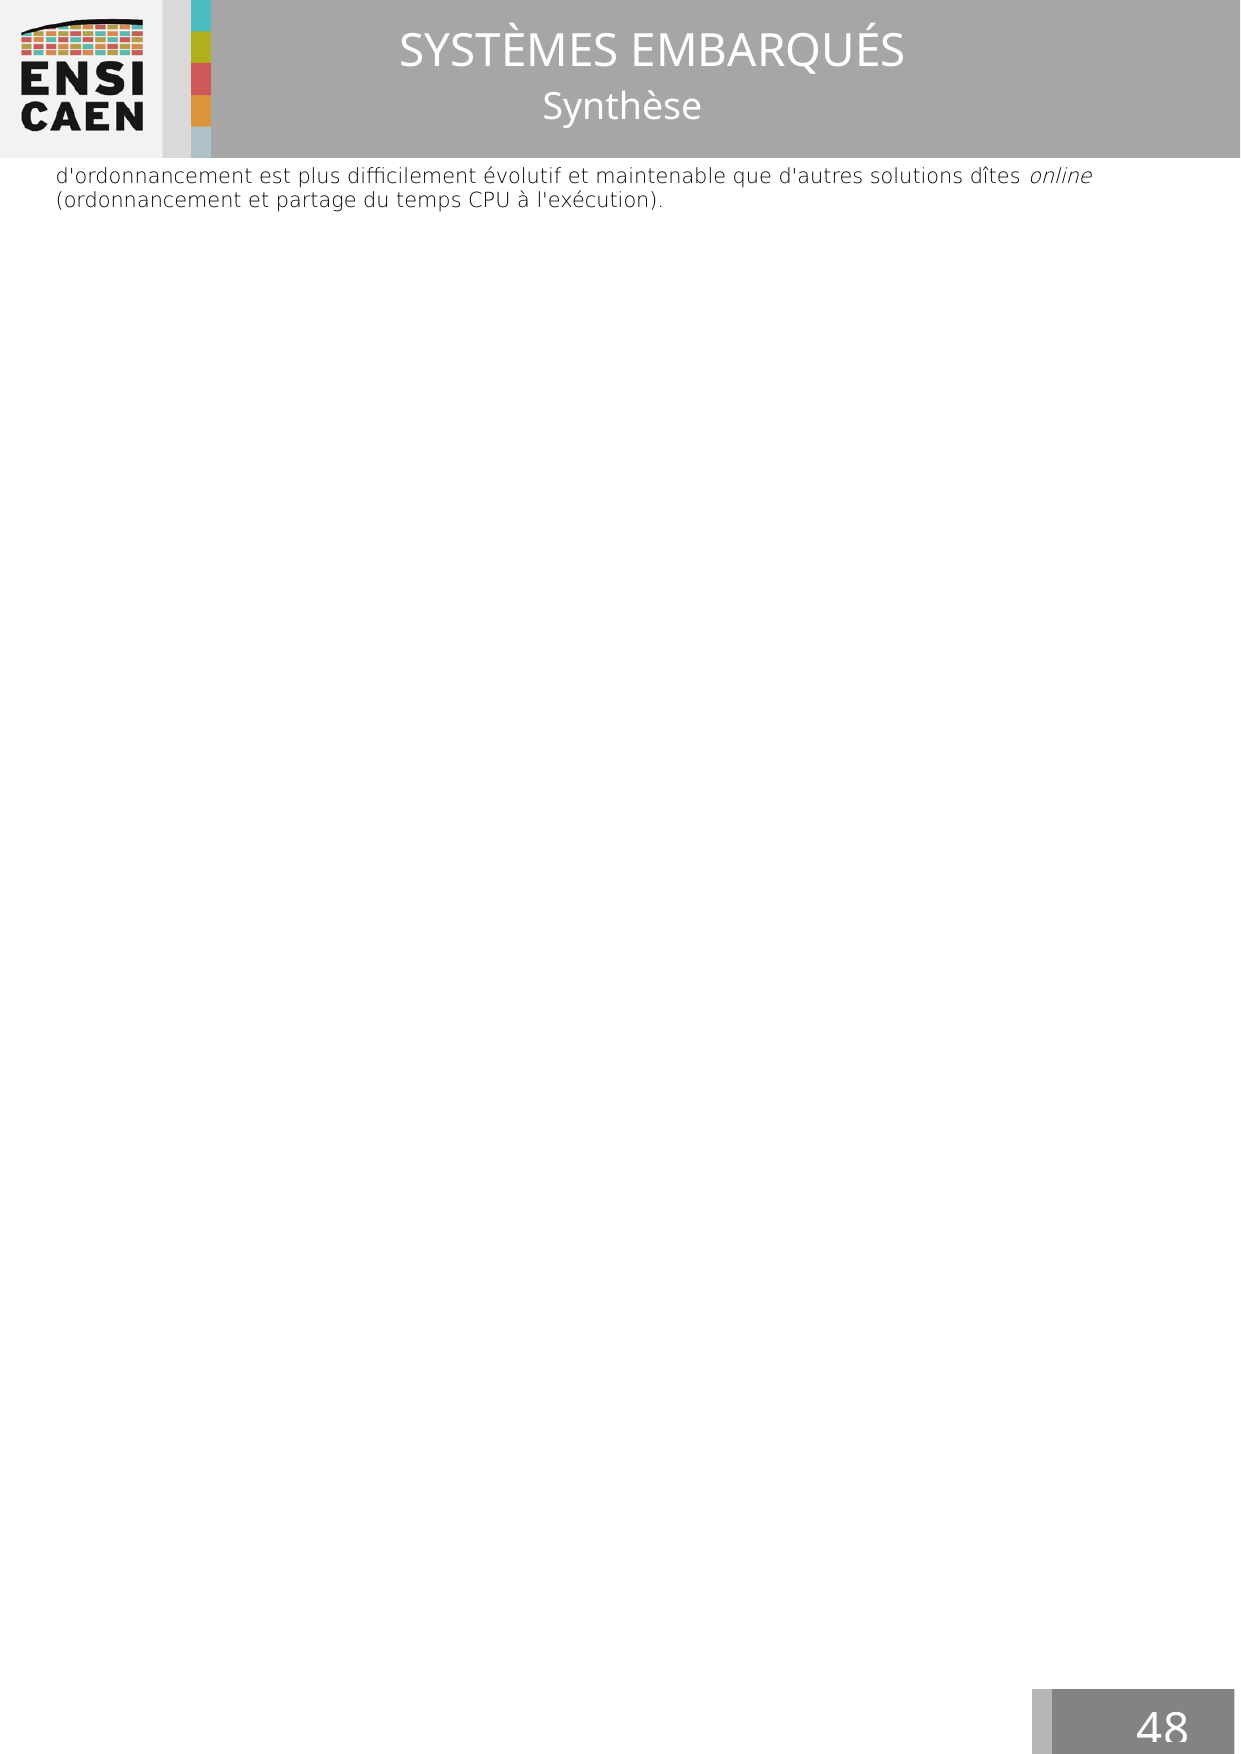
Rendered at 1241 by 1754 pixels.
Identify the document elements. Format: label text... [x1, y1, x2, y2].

picture [1032, 1689, 1235, 1754]
text d'ordonnancement est plus difficilement évolutif et maintenable que d'autres solutions dîtes online (ordonnancement et partage du temps CPU à l'exécution). [55, 164, 1189, 213]
picture [0, 0, 1241, 158]
